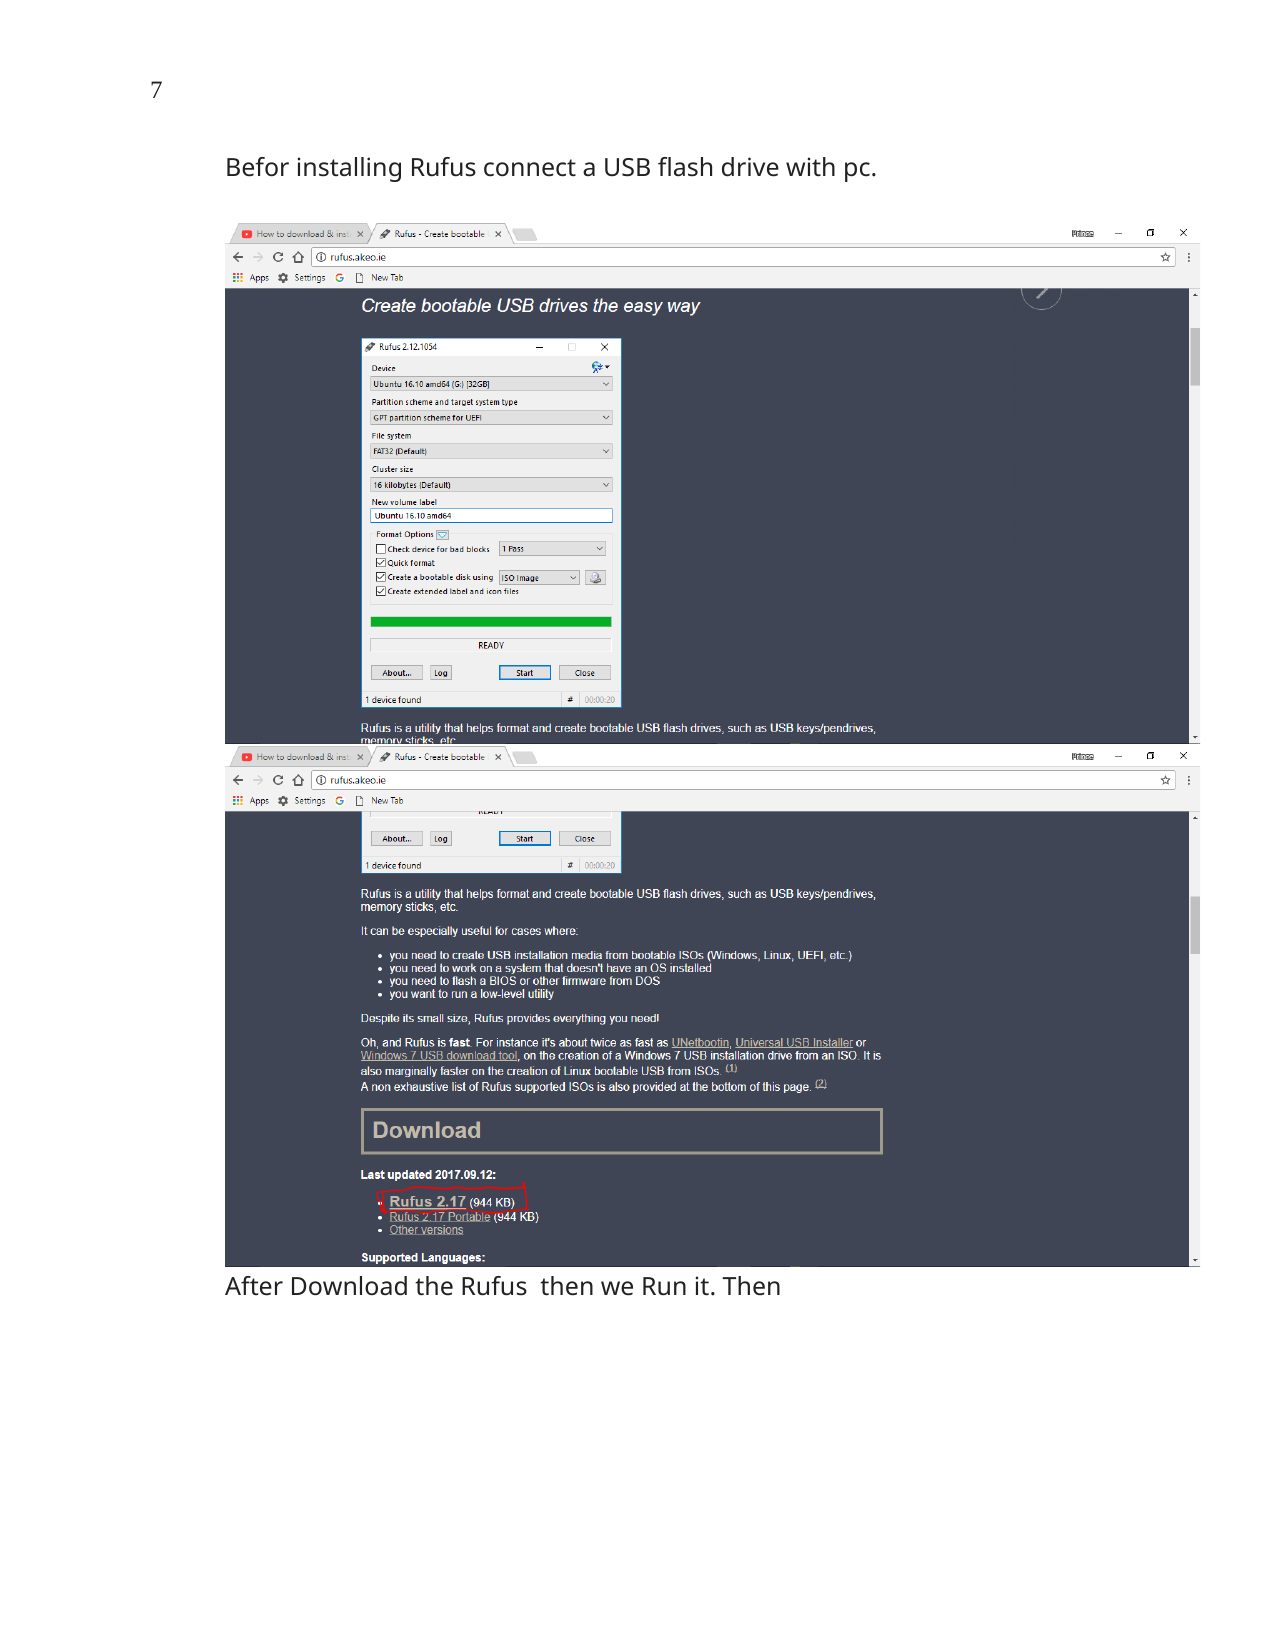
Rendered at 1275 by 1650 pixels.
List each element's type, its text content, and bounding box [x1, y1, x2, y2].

list Befor installing Rufus connect a USB flash drive with pc. [225, 150, 1125, 184]
picture [225, 746, 1200, 1267]
picture [225, 223, 1200, 744]
list After Download the Rufus then we Run it. Then [225, 1269, 1125, 1303]
